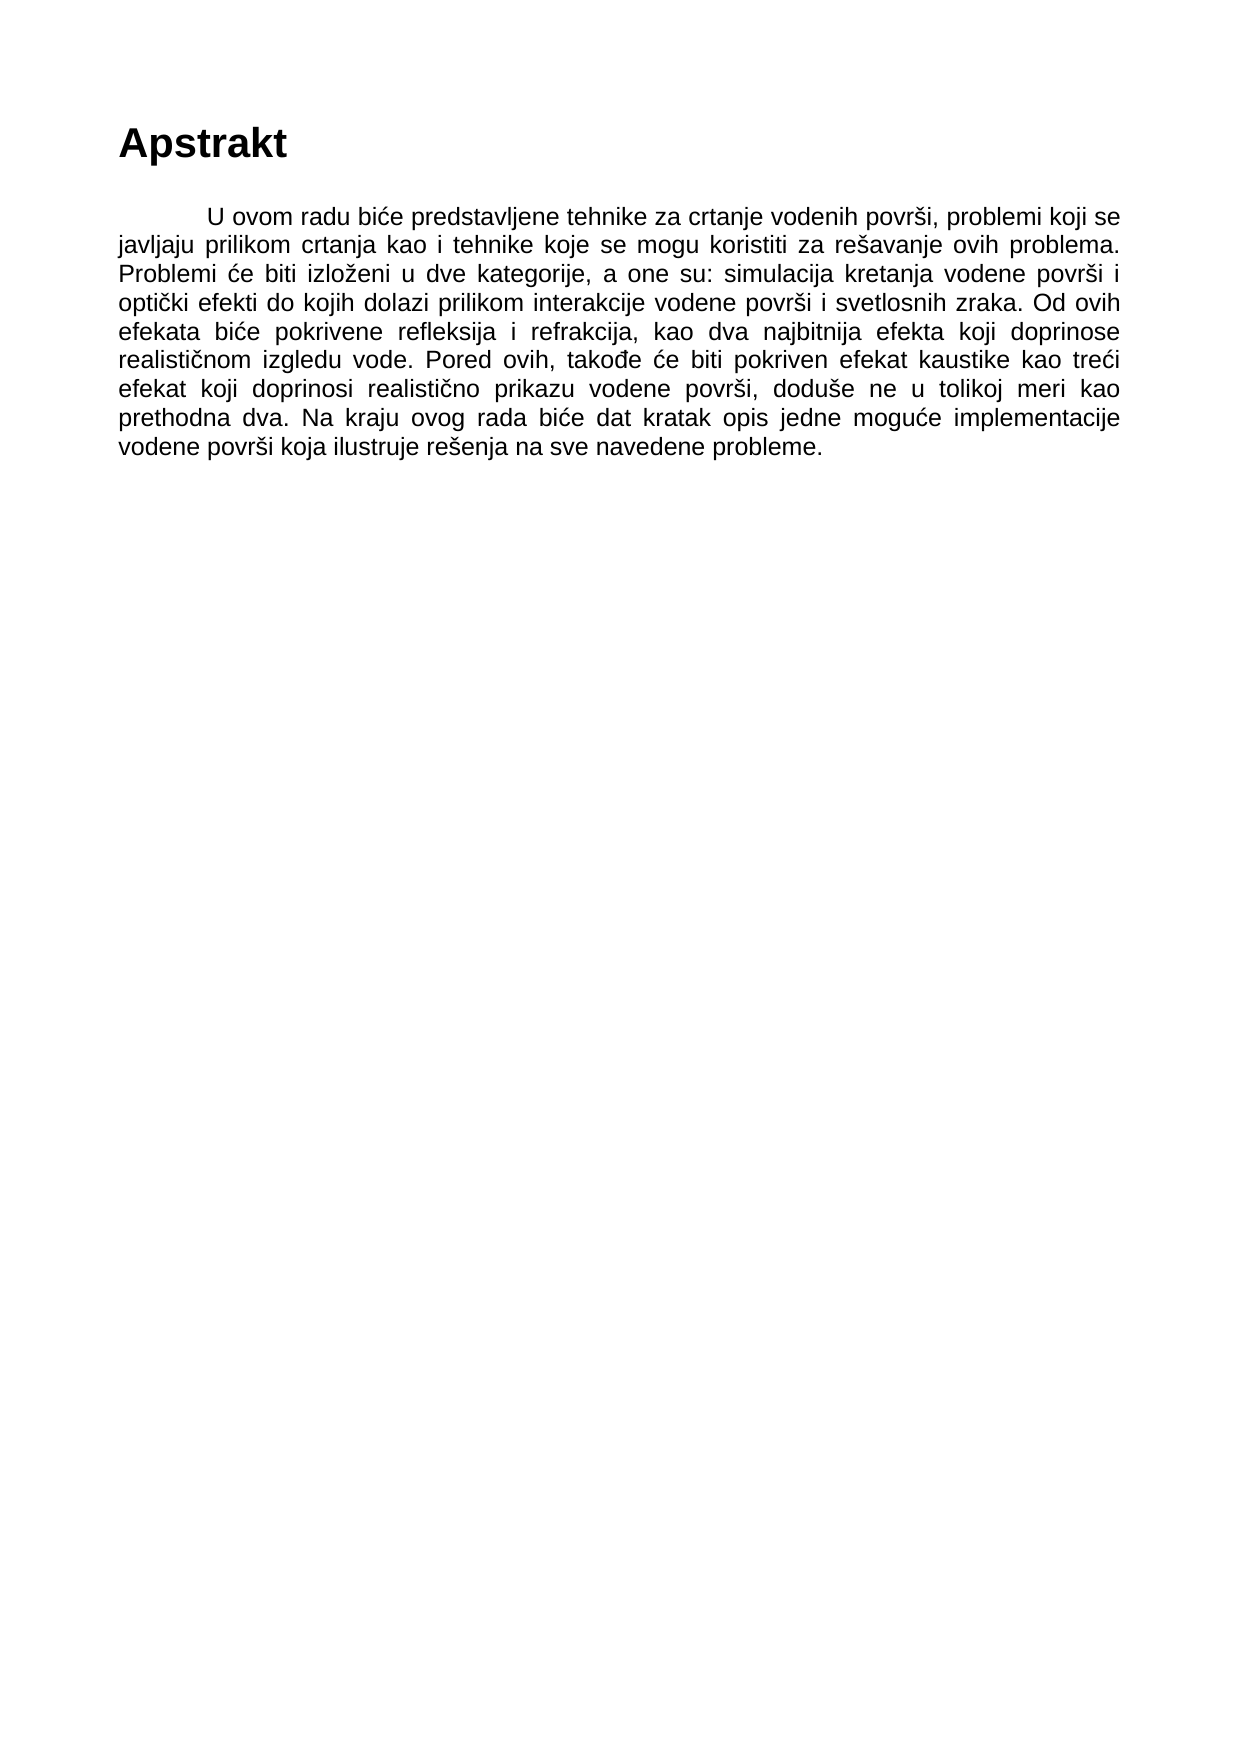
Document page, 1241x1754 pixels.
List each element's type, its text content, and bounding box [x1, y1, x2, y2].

text U ovom radu biće predstavljene tehnike za crtanje vodenih površi, problemi koji se javljaju prilikom crtanja kao i tehnike koje se mogu koristiti za rešavanje ovih problema. Problemi će biti izloženi u dve kategorije, a one su: simulacija kretanja vodene površi i optički efekti do kojih dolazi prilikom interakcije vodene površi i svetlosnih zraka. Od ovih efekata biće pokrivene refleksija i refrakcija, kao dva najbitnija efekta koji doprinose realističnom izgledu vode. Pored ovih, takođe će biti pokriven efekat kaustike kao treći efekat koji doprinosi realistično prikazu vodene površi, doduše ne u tolikoj meri kao prethodna dva. Na kraju ovog rada biće dat kratak opis jedne moguće implementacije vodene površi koja ilustruje rešenja na sve navedene probleme. [118, 201, 1122, 460]
text Apstrakt [118, 118, 1122, 166]
